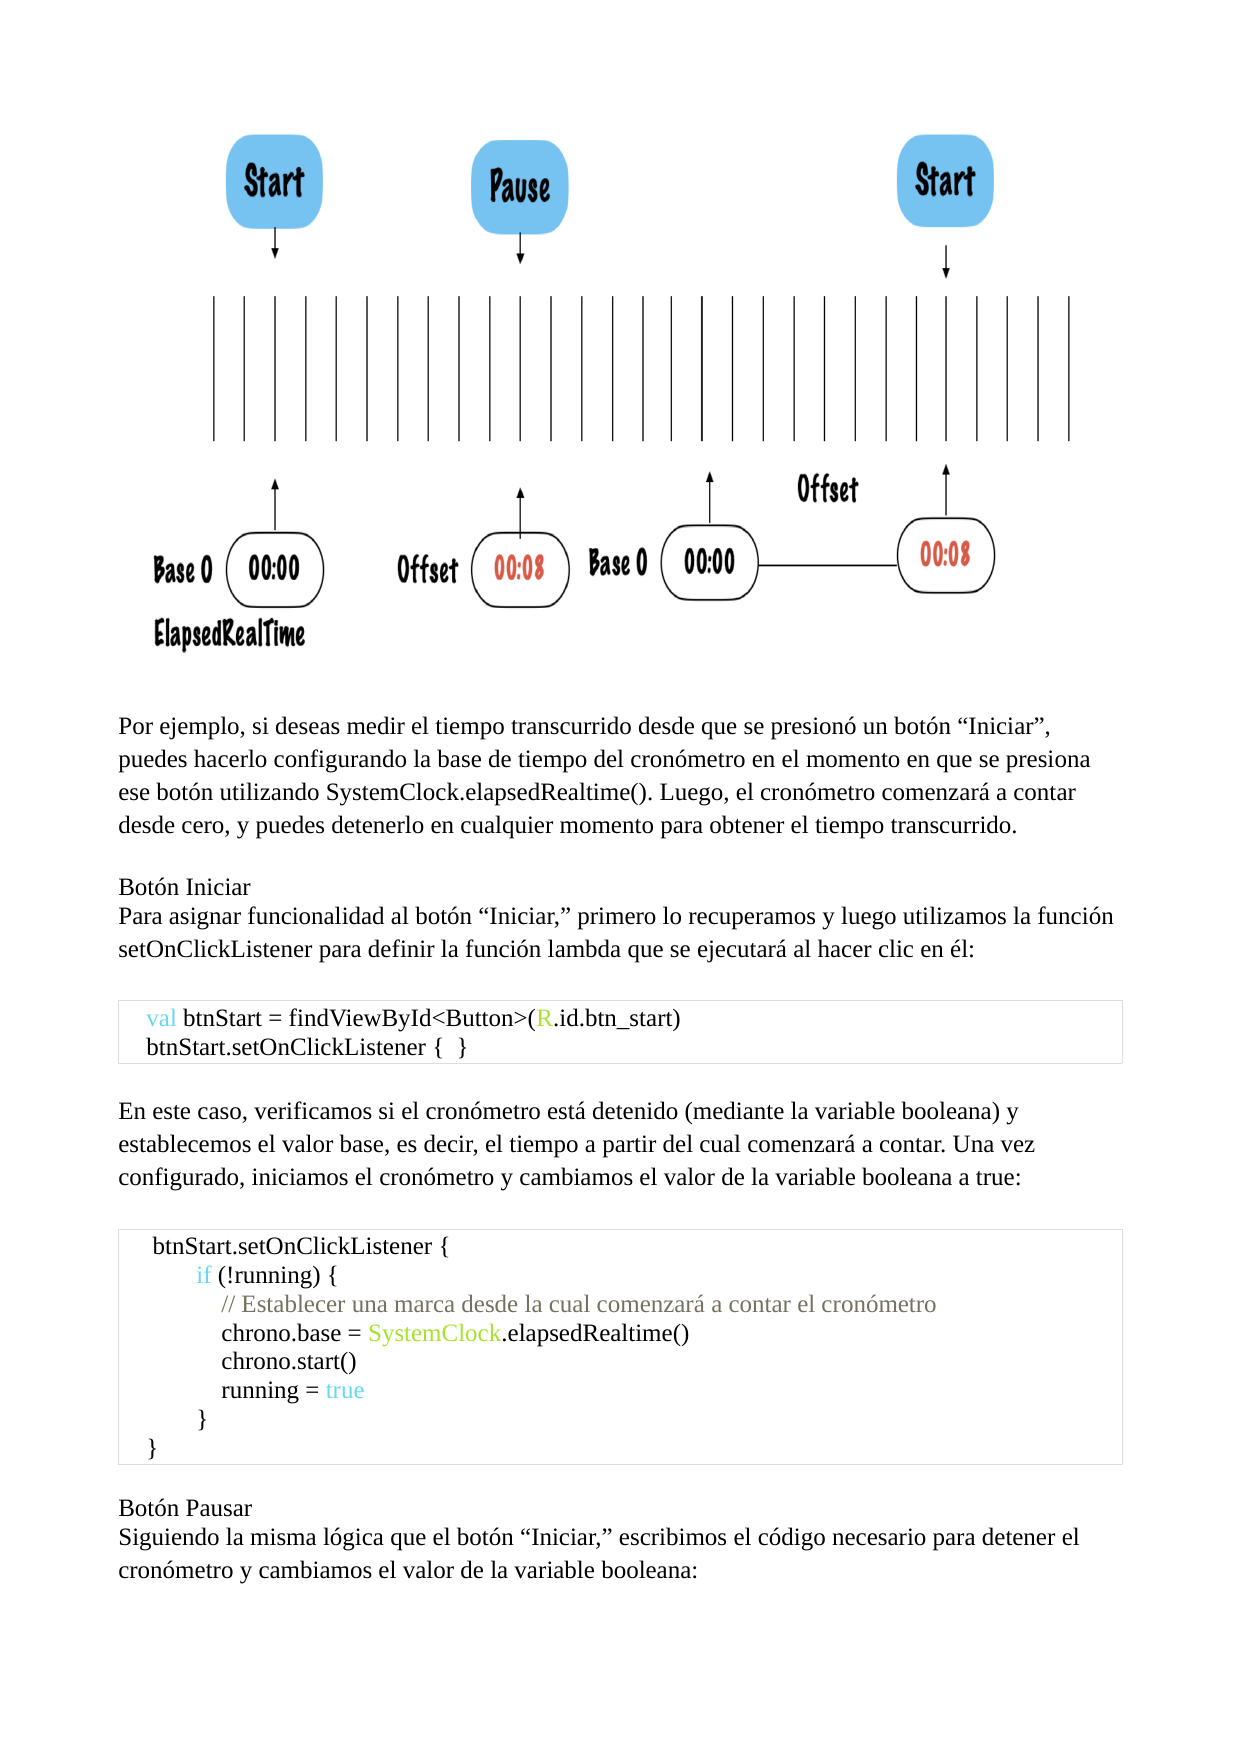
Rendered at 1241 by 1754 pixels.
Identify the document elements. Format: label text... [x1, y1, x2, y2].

text chrono.start() [119, 1343, 1122, 1372]
subtitle Botón Pausar [118, 1493, 1122, 1522]
text chrono.base = SystemClock.elapsedRealtime() [119, 1315, 1122, 1343]
text Para asignar funcionalidad al botón “Iniciar,” primero lo recuperamos y luego utilizamos la función setOnClickListener para definir la función lambda que se ejecutará al hacer clic en él: [118, 901, 1122, 962]
picture [118, 118, 1105, 707]
text } [119, 1430, 1122, 1464]
text running = true [119, 1372, 1122, 1401]
text btnStart.setOnClickListener { } [119, 1028, 1122, 1063]
text Siguiendo la misma lógica que el botón “Iniciar,” escribimos el código necesario para detener el cronómetro y cambiamos el valor de la variable booleana: [118, 1522, 1122, 1584]
text if (!running) { [119, 1257, 1122, 1286]
text // Establecer una marca desde la cual comenzará a contar el cronómetro [119, 1286, 1122, 1315]
text Por ejemplo, si deseas medir el tiempo transcurrido desde que se presionó un botón “Iniciar”, puedes hacerlo configurando la base de tiempo del cronómetro en el momento en que se presiona ese botón utilizando SystemClock.elapsedRealtime(). Luego, el cronómetro comenzará a contar desde cero, y puedes detenerlo en cualquier momento para obtener el tiempo transcurrido. [118, 711, 1122, 839]
subtitle Botón Iniciar [118, 872, 1122, 901]
text val btnStart = findViewById<Button>(R.id.btn_start) [119, 1001, 1122, 1028]
text btnStart.setOnClickListener { [119, 1230, 1122, 1257]
text } [119, 1401, 1122, 1430]
text En este caso, verificamos si el cronómetro está detenido (mediante la variable booleana) y establecemos el valor base, es decir, el tiempo a partir del cual comenzará a contar. Una vez configurado, iniciamos el cronómetro y cambiamos el valor de la variable booleana a true: [118, 1096, 1122, 1191]
